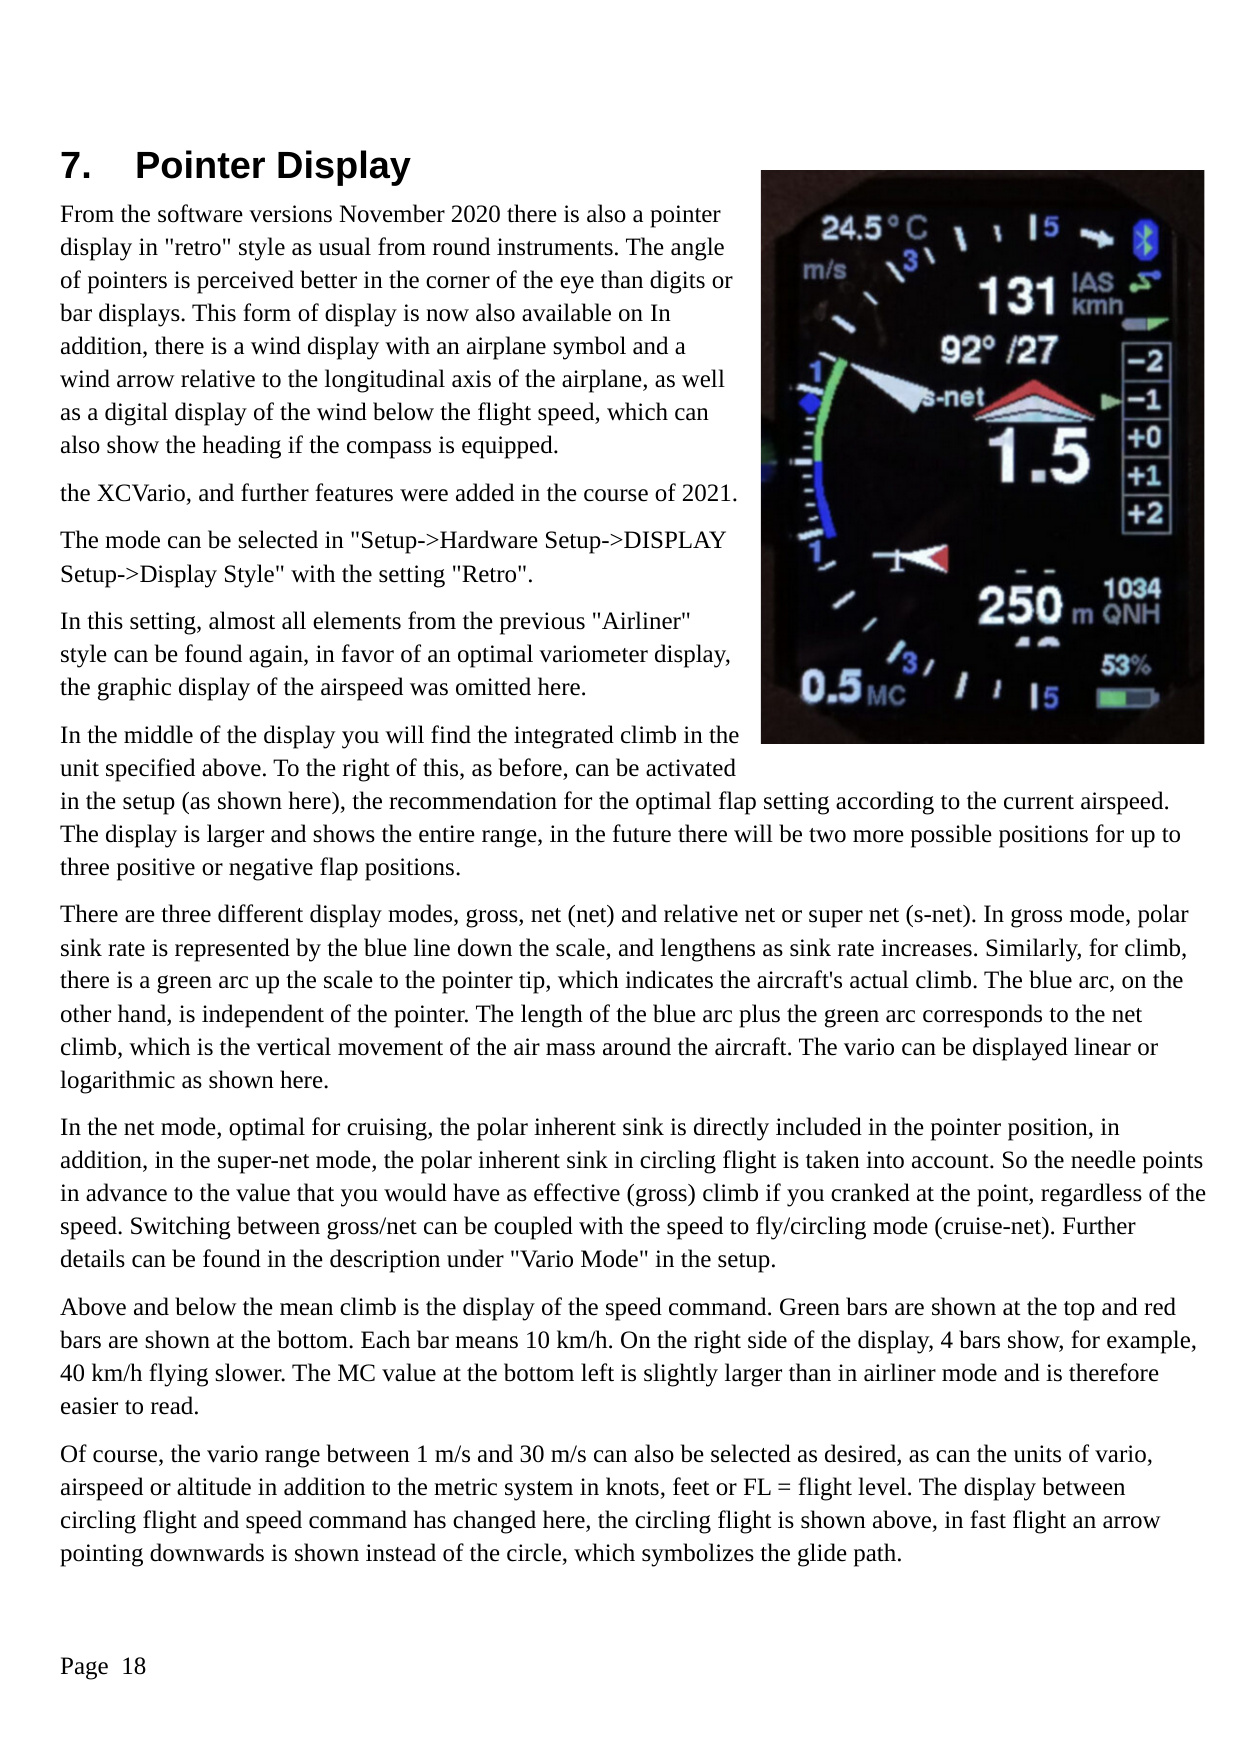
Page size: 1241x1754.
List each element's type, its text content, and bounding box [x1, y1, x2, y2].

picture [760, 170, 1205, 744]
text In the net mode, optimal for cruising, the polar inherent sink is directly included in the pointer position, in addition, in the super-net mode, the polar inherent sink in circling flight is taken into account. So the needle points in advance to the value that you would have as effective (gross) climb if you cranked at the point, regardless of the speed. Switching between gross/net can be coupled with the speed to fly/circling mode (cruise-net). Further details can be found in the description under "Vario Mode" in the setup. [60, 1112, 1207, 1273]
text The mode can be selected in "Setup->Hardware Setup->DISPLAY Setup->Display Style" with the setting "Retro". [60, 526, 760, 587]
text Of course, the vario range between 1 m/s and 30 m/s can also be selected as desired, as can the units of vario, airspeed or altitude in addition to the metric system in knots, feet or FL = flight level. The display between circling flight and speed command has changed here, the circling flight is shown above, in fast flight an arrow pointing downwards is shown instead of the circle, which symbolizes the glide path. [60, 1439, 1207, 1566]
text Above and below the mean climb is the display of the speed command. Green bars are shown at the top and red bars are shown at the bottom. Each bar means 10 km/h. On the right side of the display, 4 bars show, for example, 40 km/h flying slower. The MC value at the bottom left is slightly larger than in airliner mode and is therefore easier to read. [60, 1292, 1207, 1420]
text From the software versions November 2020 there is also a pointer display in "retro" style as usual from round instruments. The angle of pointers is perceived better in the corner of the eye than digits or bar displays. This form of display is now also available on In addition, there is a wind display with an airplane symbol and a wind arrow relative to the longitudinal axis of the airplane, as well as a digital display of the wind below the flight speed, which can also show the heading if the compass is equipped. [60, 199, 760, 459]
text There are three different display modes, gross, net (net) and relative net or super net (s-net). In gross mode, polar sink rate is represented by the blue line down the scale, and lengthens as sink rate increases. Similarly, for climb, there is a green arc up the scale to the pointer tip, which indicates the aircraft's actual climb. The blue arc, on the other hand, is independent of the pointer. The length of the blue arc plus the green arc corresponds to the net climb, which is the vertical movement of the air mass around the aircraft. The vario can be displayed linear or logarithmic as shown here. [60, 899, 1207, 1093]
text In the middle of the display you will find the integrated climb in the unit specified above. To the right of this, as before, can be activated in the setup (as shown here), the recommendation for the optimal flap setting according to the current airspeed. The display is larger and shows the entire range, in the future there will be two more possible positions for up to three positive or negative flap positions. [60, 720, 1207, 881]
text the XCVario, and further features were added in the course of 2021. [60, 478, 760, 507]
text In this setting, almost all elements from the previous "Airliner" style can be found again, in favor of an optimal variometer display, the graphic display of the airspeed was omitted here. [60, 606, 760, 701]
subtitle Pointer Display [60, 143, 1207, 187]
